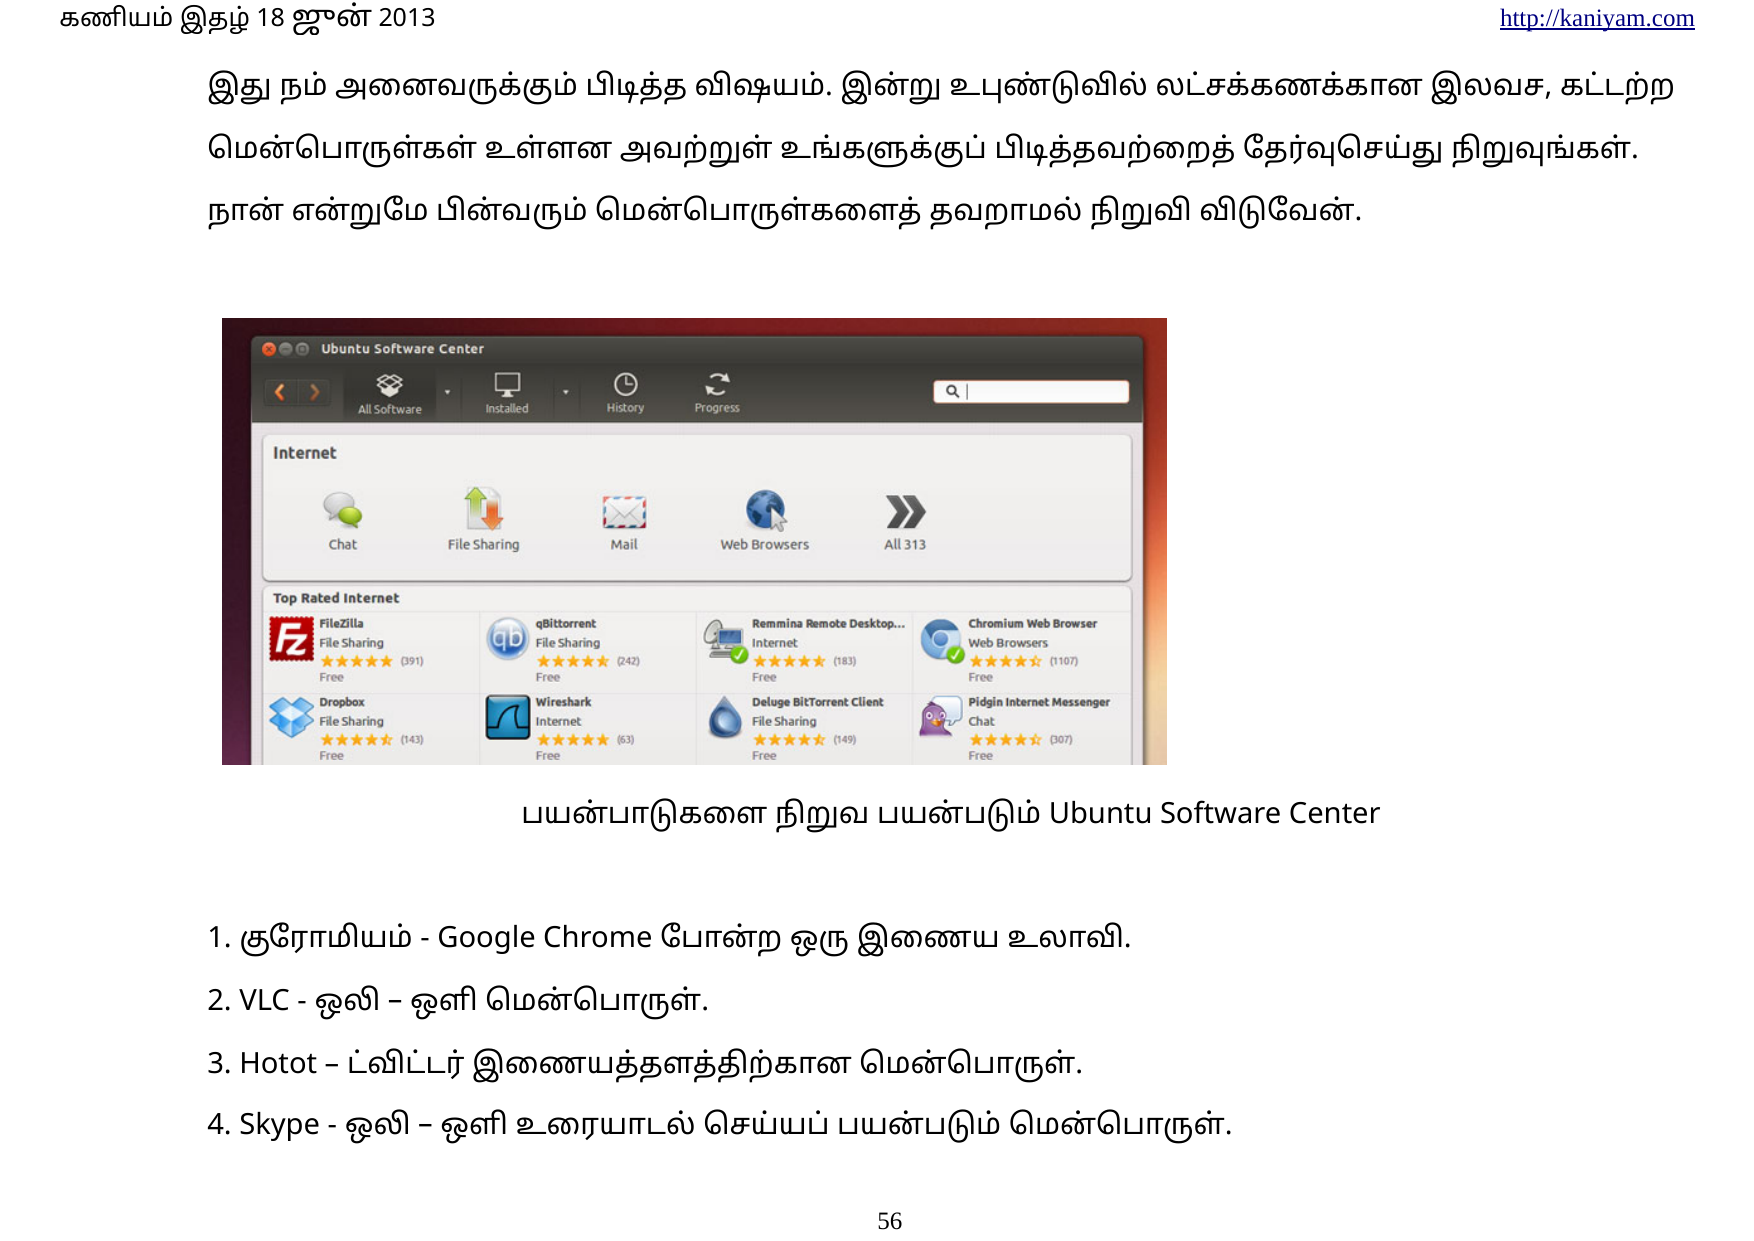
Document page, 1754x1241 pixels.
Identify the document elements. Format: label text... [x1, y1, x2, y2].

text பயன்பாடுகளை நிறுவ பயன்படும் Ubuntu Software Center [207, 792, 1695, 835]
text 1. குரோமியம் - Google Chrome போன்ற ஒரு இணைய உலாவி. 2. VLC - ஒலி – ஒளி மென்பொருள். 3. Hotot – ட்விட்டர் இணையத்தளத்திற்கான மென்பொருள். 4. Skype - ஒலி – ஒளி உரையாடல் செய்யப் பயன்படும் மென்பொருள். [207, 857, 1695, 1147]
text இது நம் அனைவருக்கும் பிடித்த விஷயம். இன்று உபுண்டுவில் லட்சக்கணக்கான இலவச, கட்டற்ற மென்பொருள்கள் உள்ளன அவற்றுள் உங்களுக்குப் பிடித்தவற்றைத் தேர்வுசெய்து நிறுவுங்கள். நான் என்றுமே பின்வரும் மென்பொருள்களைத் தவறாமல் நிறுவி விடுவேன். [207, 64, 1695, 231]
picture [222, 318, 1167, 765]
